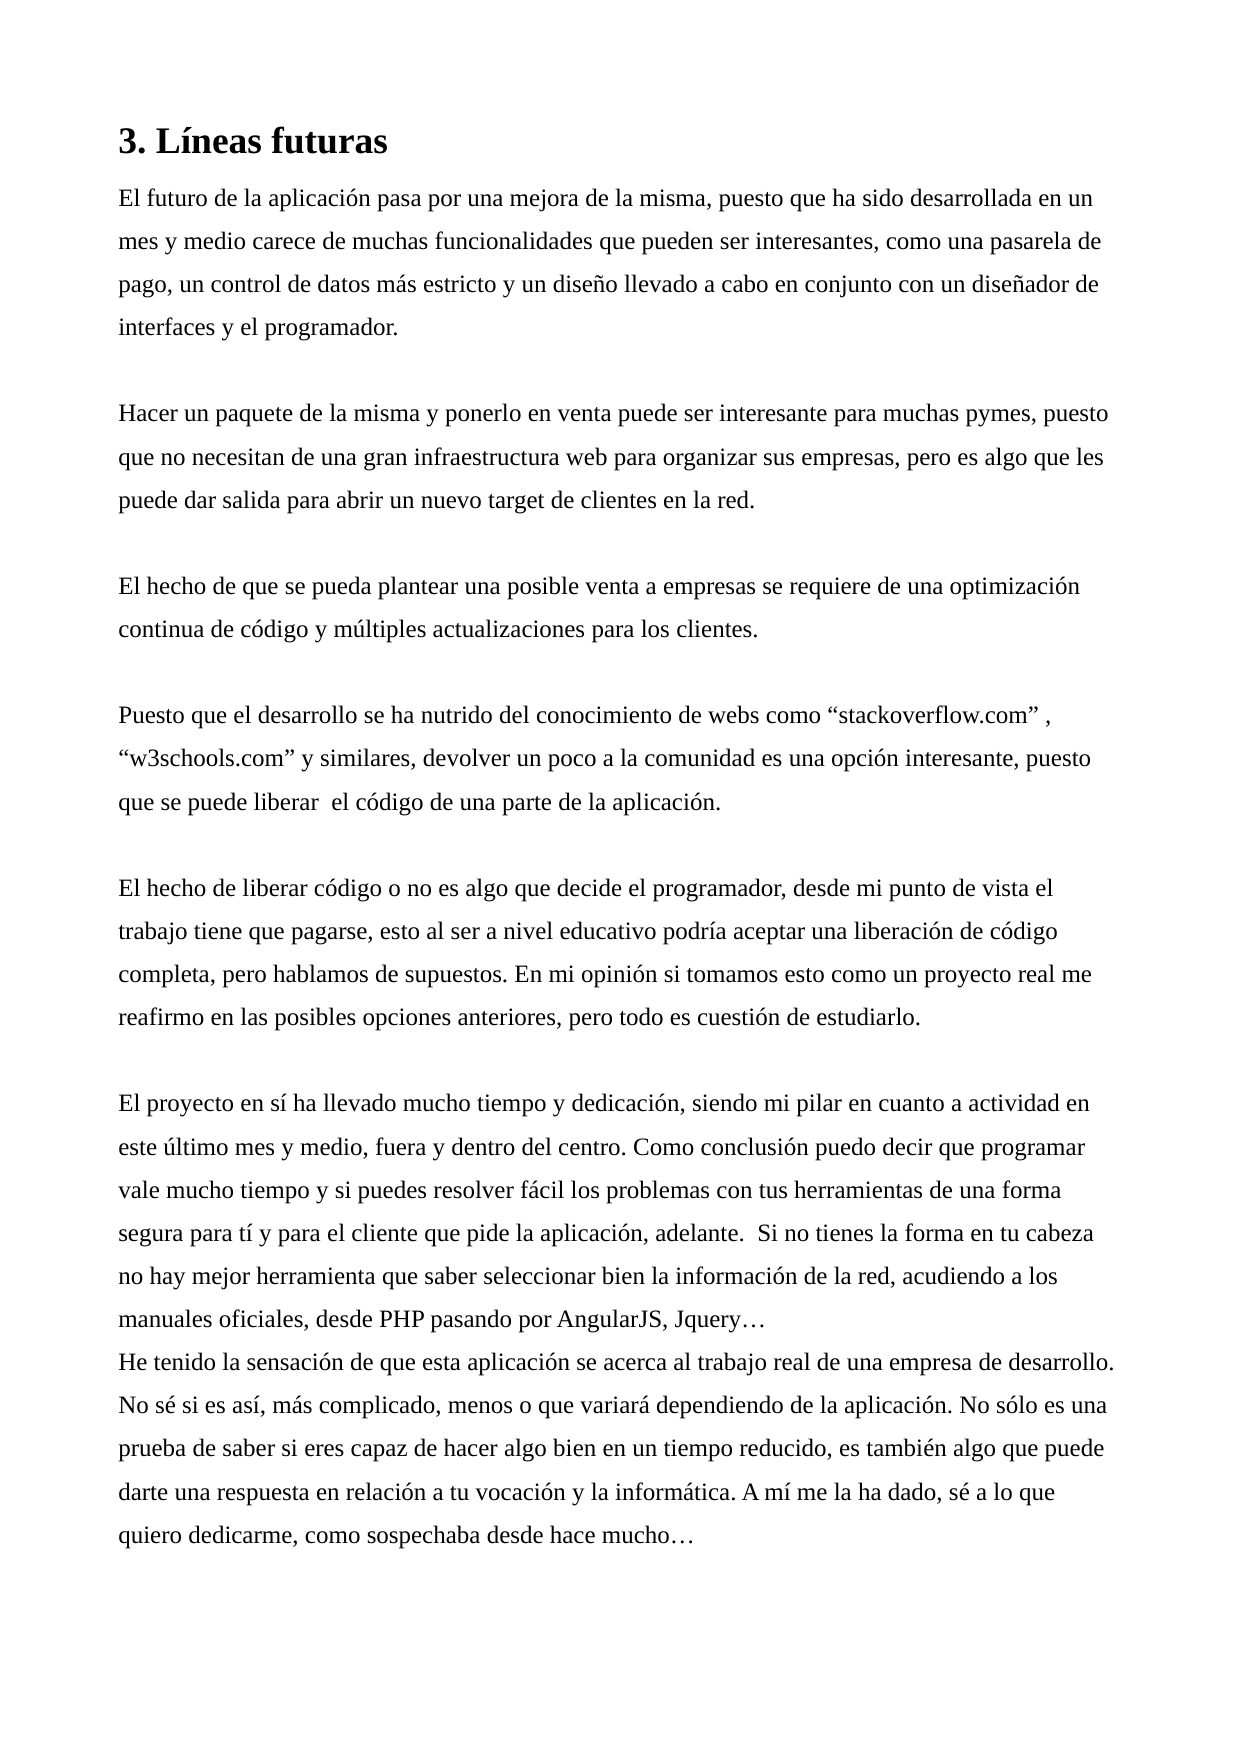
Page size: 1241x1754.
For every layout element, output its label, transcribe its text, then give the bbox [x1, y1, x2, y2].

text He tenido la sensación de que esta aplicación se acerca al trabajo real de una empresa de desarrollo. No sé si es así, más complicado, menos o que variará dependiendo de la aplicación. No sólo es una prueba de saber si eres capaz de hacer algo bien en un tiempo reducido, es también algo que puede darte una respuesta en relación a tu vocación y la informática. A mí me la ha dado, sé a lo que quiero dedicarme, como sospechaba desde hace mucho… [118, 1347, 1122, 1548]
text Puesto que el desarrollo se ha nutrido del conocimiento de webs como “stackoverflow.com” , “w3schools.com” y similares, devolver un poco a la comunidad es una opción interesante, puesto que se puede liberar el código de una parte de la aplicación. [118, 700, 1122, 815]
text 3. Líneas futuras [118, 118, 1122, 161]
text Hacer un paquete de la misma y ponerlo en venta puede ser interesante para muchas pymes, puesto que no necesitan de una gran infraestructura web para organizar sus empresas, pero es algo que les puede dar salida para abrir un nuevo target de clientes en la red. [118, 398, 1122, 513]
text El hecho de liberar código o no es algo que decide el programador, desde mi punto de vista el trabajo tiene que pagarse, esto al ser a nivel educativo podría aceptar una liberación de código completa, pero hablamos de supuestos. En mi opinión si tomamos esto como un proyecto real me reafirmo en las posibles opciones anteriores, pero todo es cuestión de estudiarlo. [118, 873, 1122, 1031]
text El proyecto en sí ha llevado mucho tiempo y dedicación, siendo mi pilar en cuanto a actividad en este último mes y medio, fuera y dentro del centro. Como conclusión puedo decir que programar vale mucho tiempo y si puedes resolver fácil los problemas con tus herramientas de una forma segura para tí y para el cliente que pide la aplicación, adelante. Si no tienes la forma en tu cabeza no hay mejor herramienta que saber seleccionar bien la información de la red, acudiendo a los manuales oficiales, desde PHP pasando por AngularJS, Jquery… [118, 1088, 1122, 1333]
text El futuro de la aplicación pasa por una mejora de la misma, puesto que ha sido desarrollada en un mes y medio carece de muchas funcionalidades que pueden ser interesantes, como una pasarela de pago, un control de datos más estricto y un diseño llevado a cabo en conjunto con un diseñador de interfaces y el programador. [118, 183, 1122, 341]
text El hecho de que se pueda plantear una posible venta a empresas se requiere de una optimización continua de código y múltiples actualizaciones para los clientes. [118, 571, 1122, 643]
